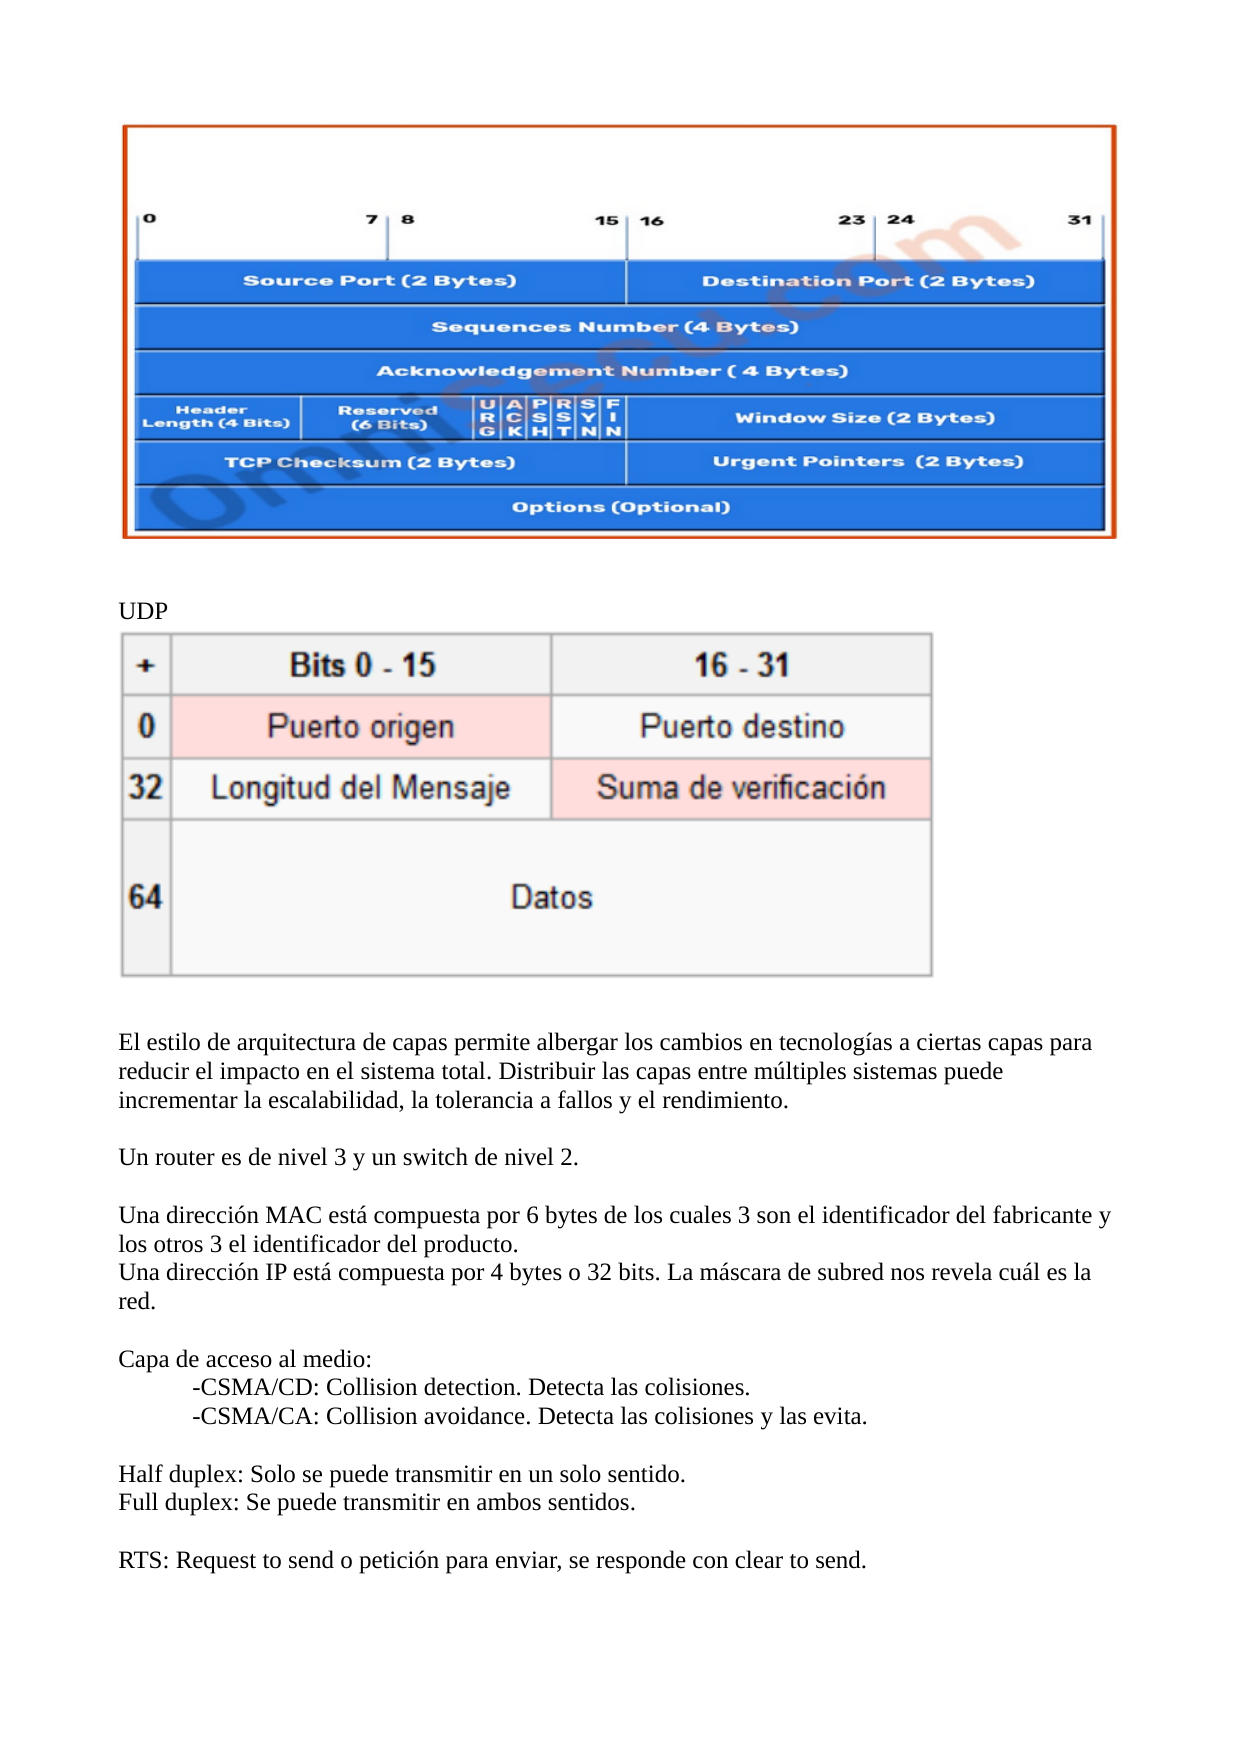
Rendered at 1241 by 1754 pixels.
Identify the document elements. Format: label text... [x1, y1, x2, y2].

text Una dirección MAC está compuesta por 6 bytes de los cuales 3 son el identificador del fabricante y los otros 3 el identificador del producto. [118, 1200, 1122, 1257]
text Capa de acceso al medio: [118, 1344, 1122, 1372]
text Un router es de nivel 3 y un switch de nivel 2. [118, 1142, 1122, 1171]
text Una dirección IP está compuesta por 4 bytes o 32 bits. La máscara de subred nos revela cuál es la red. [118, 1257, 1122, 1315]
text -CSMA/CD: Collision detection. Detecta las colisiones. [118, 1372, 1122, 1401]
picture [114, 625, 945, 986]
text Full duplex: Se puede transmitir en ambos sentidos. [118, 1487, 1122, 1516]
text El estilo de arquitectura de capas permite albergar los cambios en tecnologías a ciertas capas para reducir el impacto en el sistema total. Distribuir las capas entre múltiples sistemas puede incrementar la escalabilidad, la tolerancia a fallos y el rendimiento. [118, 1027, 1122, 1114]
picture [118, 118, 1123, 539]
text RTS: Request to send o petición para enviar, se responde con clear to send. [118, 1545, 1122, 1574]
text UDP [118, 596, 1122, 625]
text -CSMA/CA: Collision avoidance. Detecta las colisiones y las evita. [118, 1401, 1122, 1430]
text Half duplex: Solo se puede transmitir en un solo sentido. [118, 1459, 1122, 1487]
